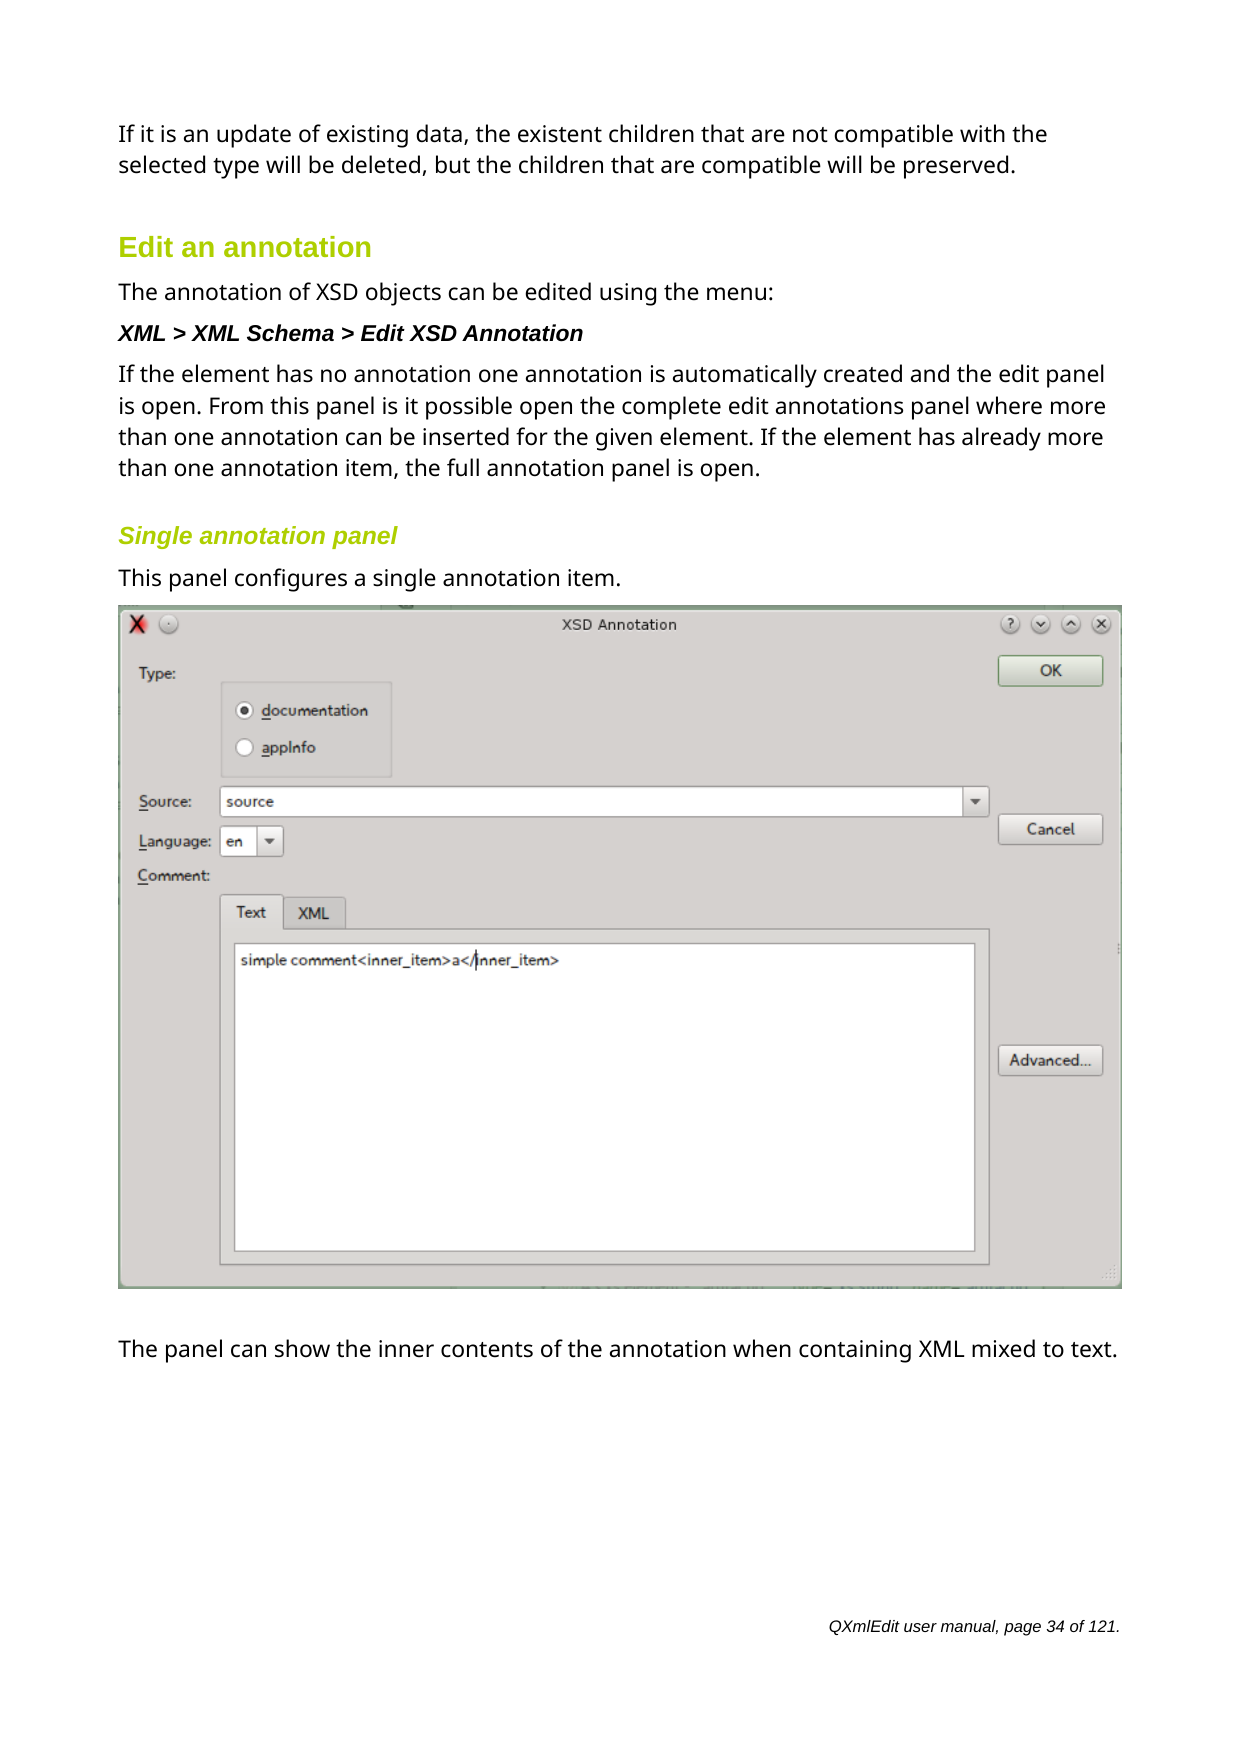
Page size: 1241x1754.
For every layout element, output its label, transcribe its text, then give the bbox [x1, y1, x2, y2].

text The annotation of XSD objects can be edited using the menu: [118, 276, 1122, 307]
text This panel configures a single annotation item. [118, 562, 1122, 593]
text If the element has no annotation one annotation is automatically created and the edit panel is open. From this panel is it possible open the complete edit annotations panel where more than one annotation can be inserted for the given element. If the element has already more than one annotation item, the full annotation panel is open. [118, 358, 1122, 483]
text XML > XML Schema > Edit XSD Annotation [118, 319, 1122, 346]
subtitle Edit an annotation [118, 230, 1122, 263]
picture [118, 605, 1122, 1289]
text If it is an update of existing data, the existent children that are not compatible with the selected type will be deleted, but the children that are compatible will be preserved. [118, 118, 1122, 181]
subtitle Single annotation panel [118, 521, 1122, 549]
text The panel can show the inner contents of the annotation when containing XML mixed to text. [118, 1333, 1122, 1364]
